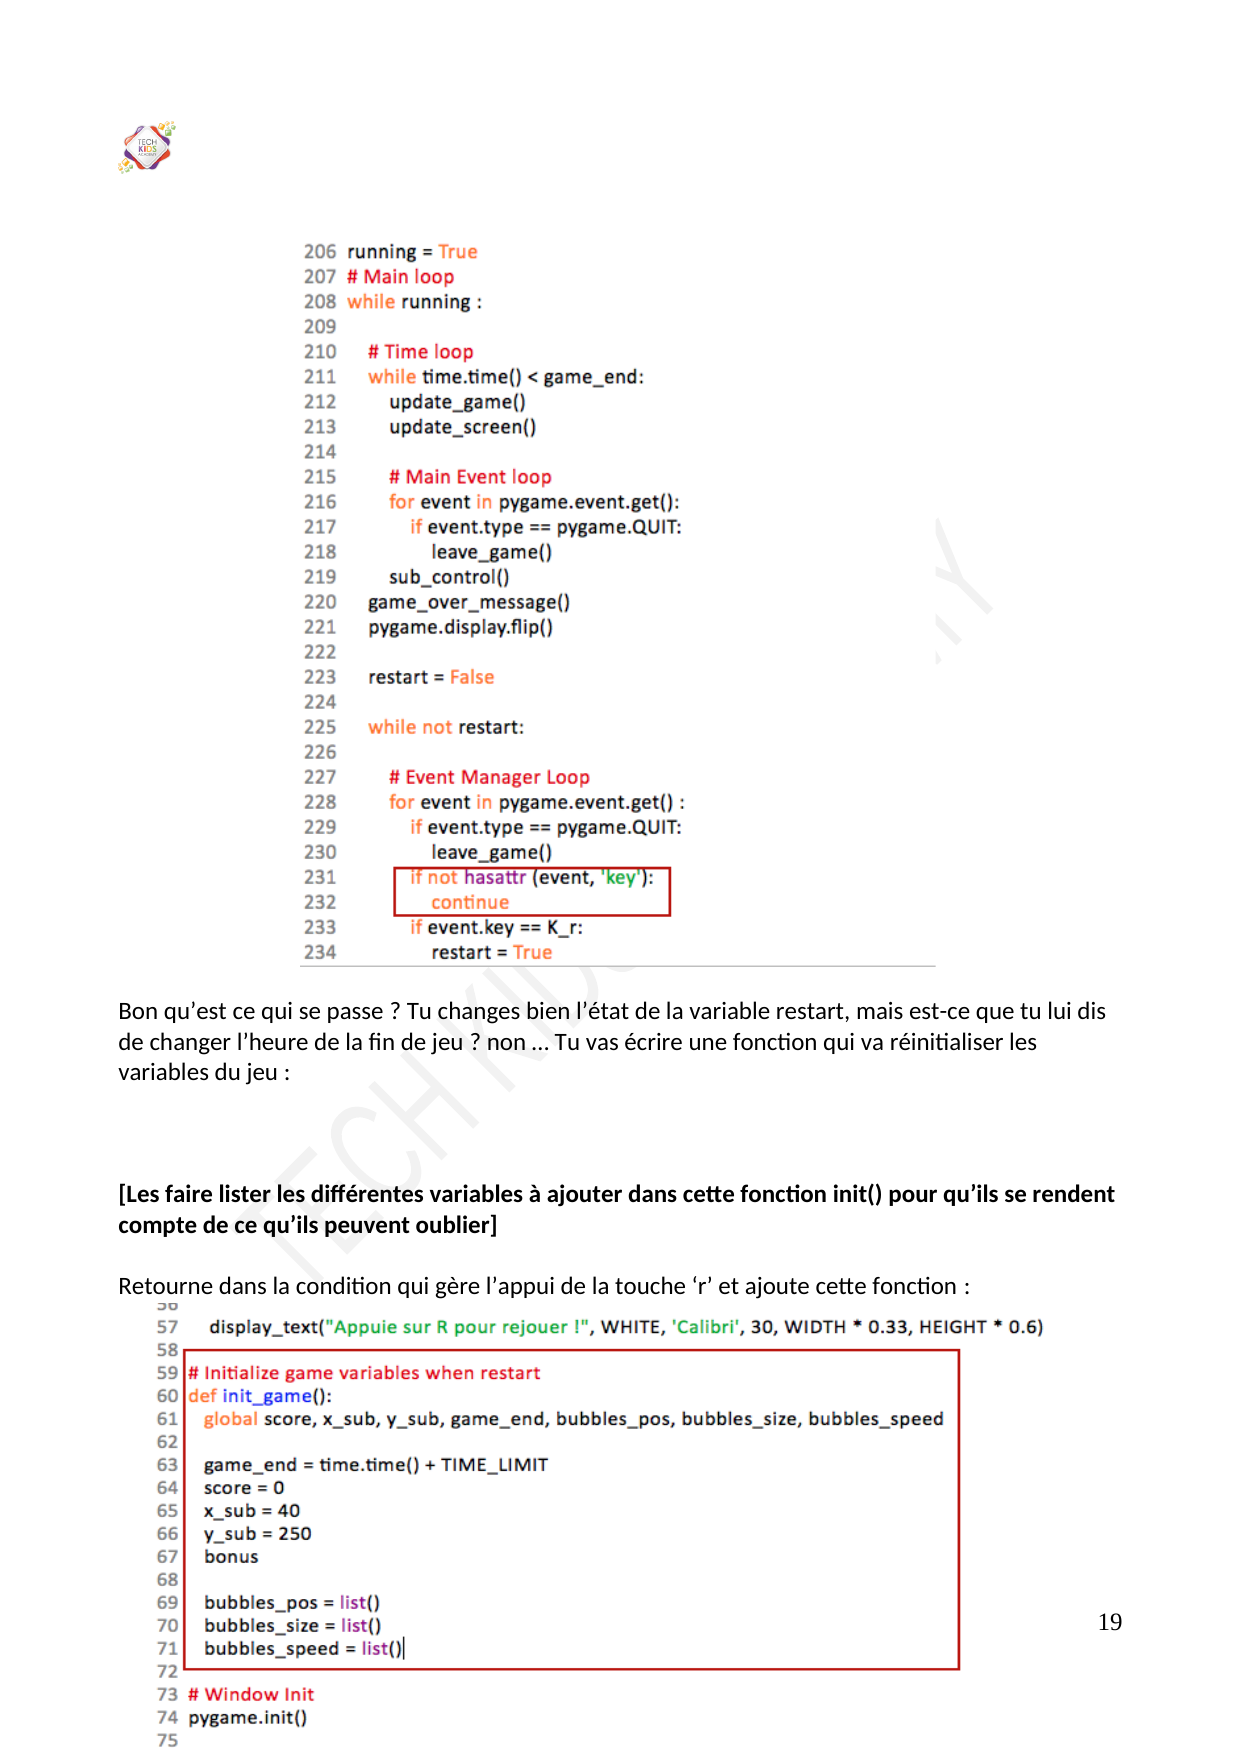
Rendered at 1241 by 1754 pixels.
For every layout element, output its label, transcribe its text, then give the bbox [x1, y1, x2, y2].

text Bon qu’est ce qui se passe ? Tu changes bien l’état de la variable restart, mais est-ce que tu lui dis de changer l’heure de la fin de jeu ? non … Tu vas écrire une fonction qui va réinitialiser les variables du jeu : [118, 995, 502, 1087]
text Bon qu’est ce qui se passe ? Tu changes bien l’état de la variable restart, mais est-ce que tu lui dis de changer l’heure de la fin de jeu ? non … Tu vas écrire une fonction qui va réinitialiser les variables du jeu : [476, 995, 1122, 1087]
text [Les faire lister les différentes variables à ajouter dans cette fonction init() pour qu’ils se rendent compte de ce qu’ils peuvent oublier] [118, 1178, 330, 1239]
picture [118, 118, 176, 176]
picture [141, 1303, 1074, 1754]
text Retourne dans la condition qui gère l’appui de la touche ‘r’ et ajoute cette fonction : [118, 1270, 1122, 1300]
text [Les faire lister les différentes variables à ajouter dans cette fonction init() pour qu’ils se rendent compte de ce qu’ils peuvent oublier] [290, 1178, 1122, 1239]
picture [300, 240, 936, 967]
